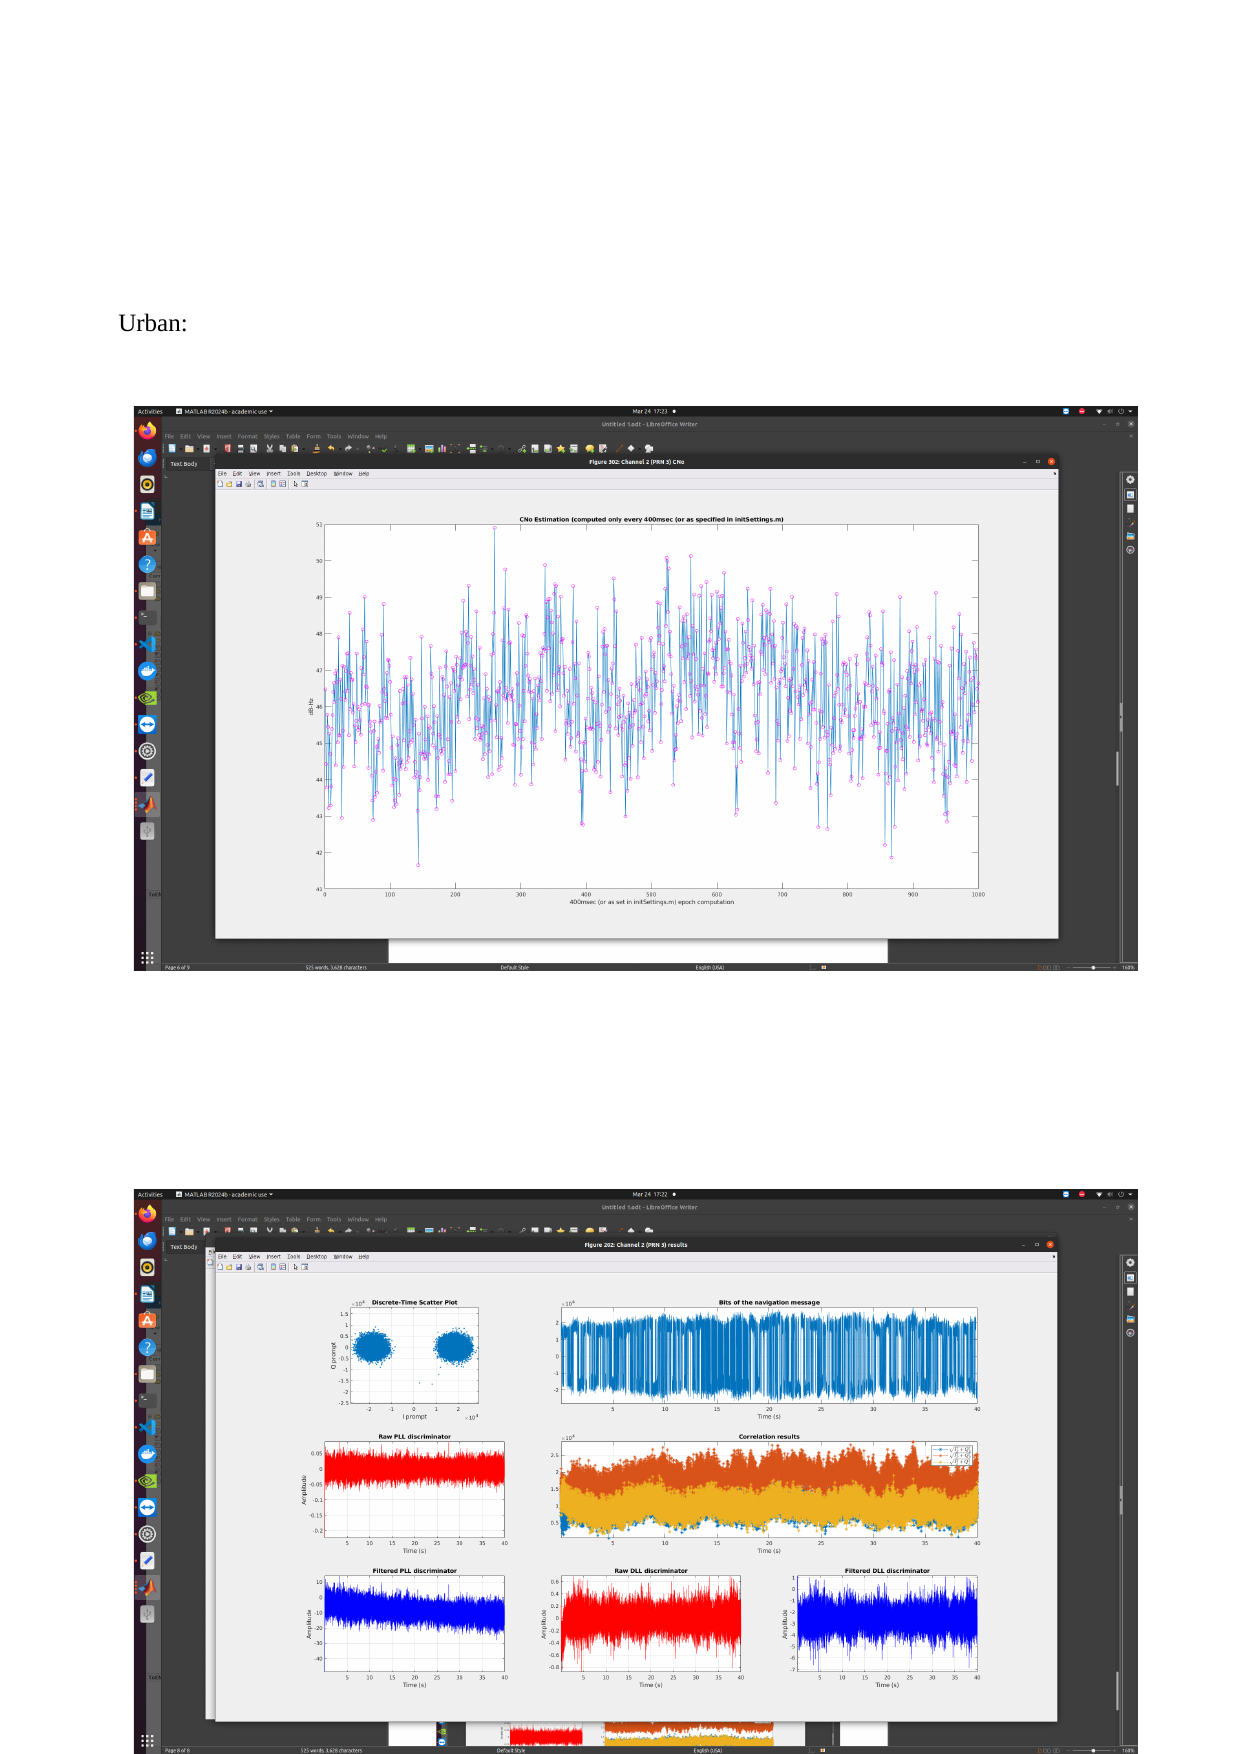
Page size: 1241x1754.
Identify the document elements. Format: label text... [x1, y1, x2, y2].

picture [133, 406, 1138, 971]
text Urban: [118, 308, 1122, 337]
picture [133, 1189, 1138, 1754]
